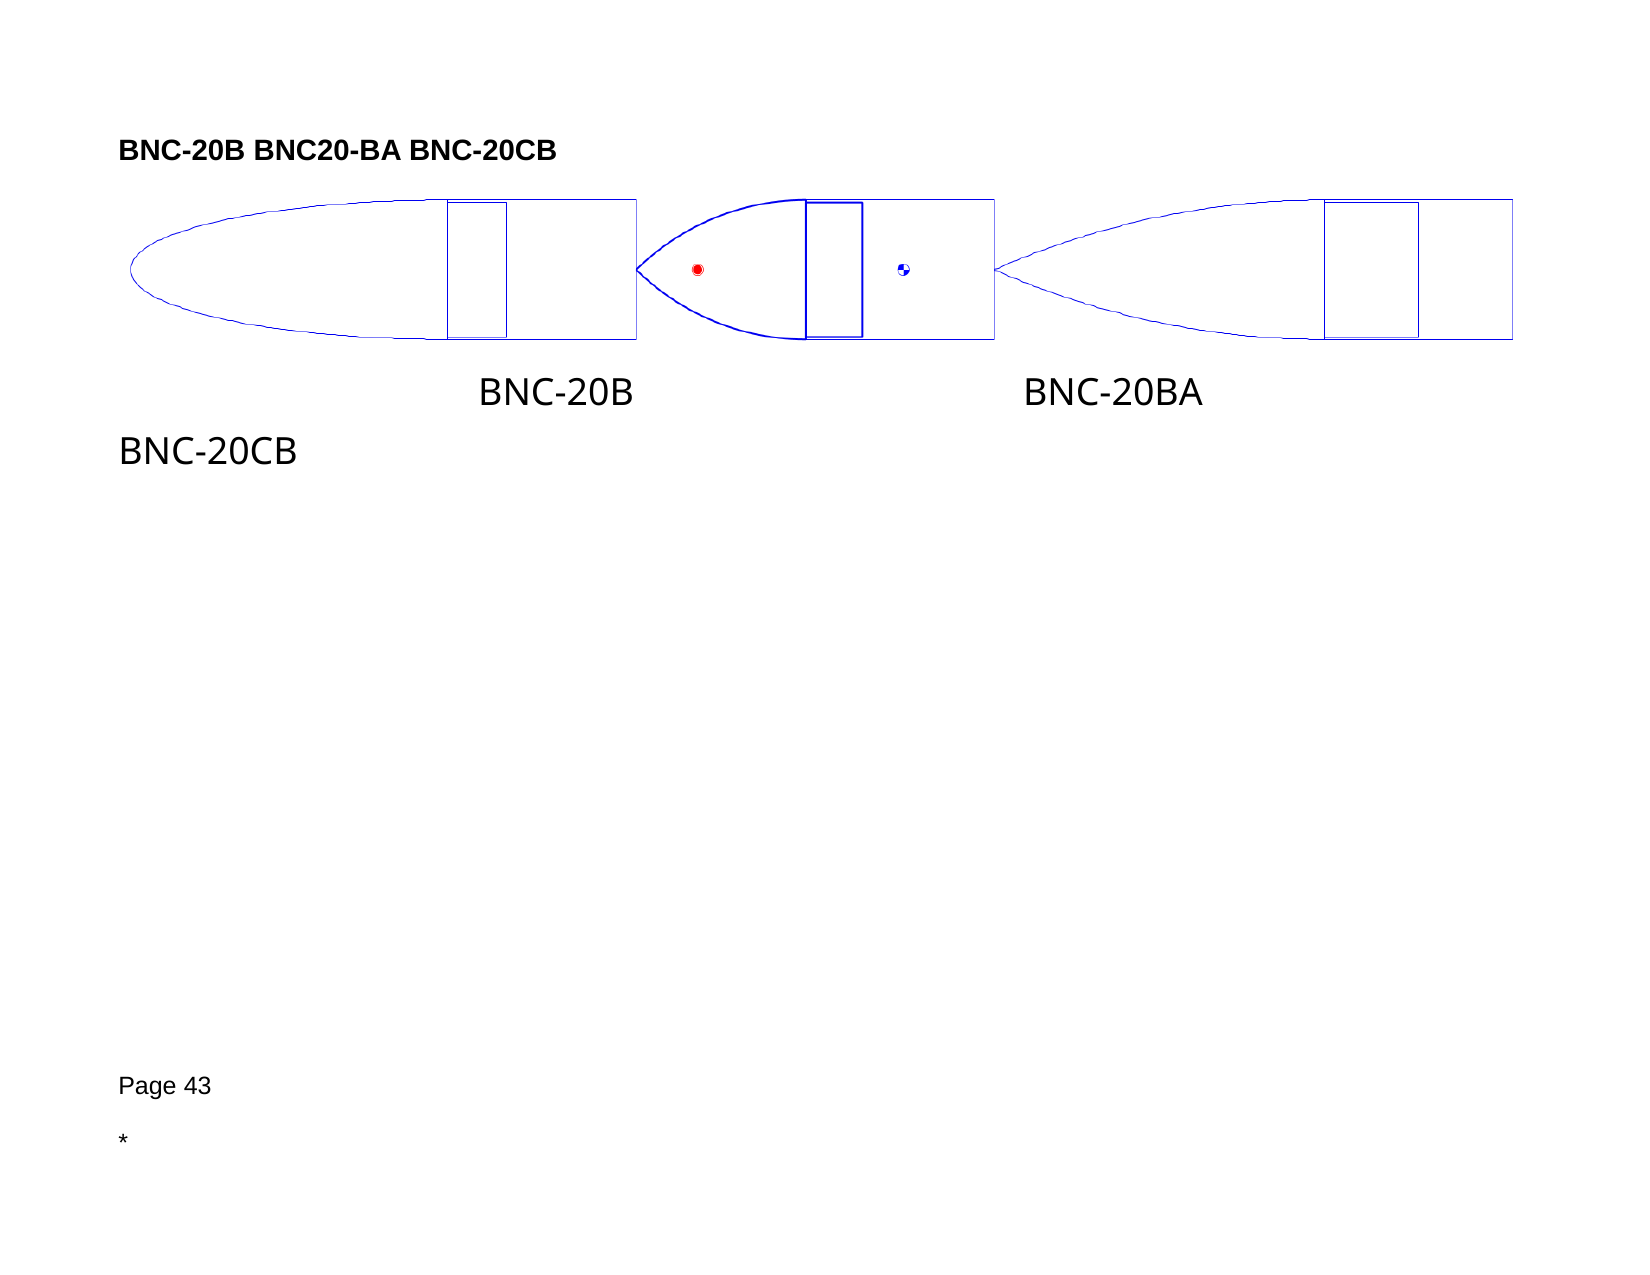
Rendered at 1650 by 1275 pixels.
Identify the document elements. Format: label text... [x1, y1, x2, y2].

text BNC-20B BNC-20BA BNC-20CB [118, 358, 1532, 475]
subtitle BNC-20B BNC20-BA BNC-20CB [118, 133, 1532, 166]
picture [118, 178, 1532, 358]
